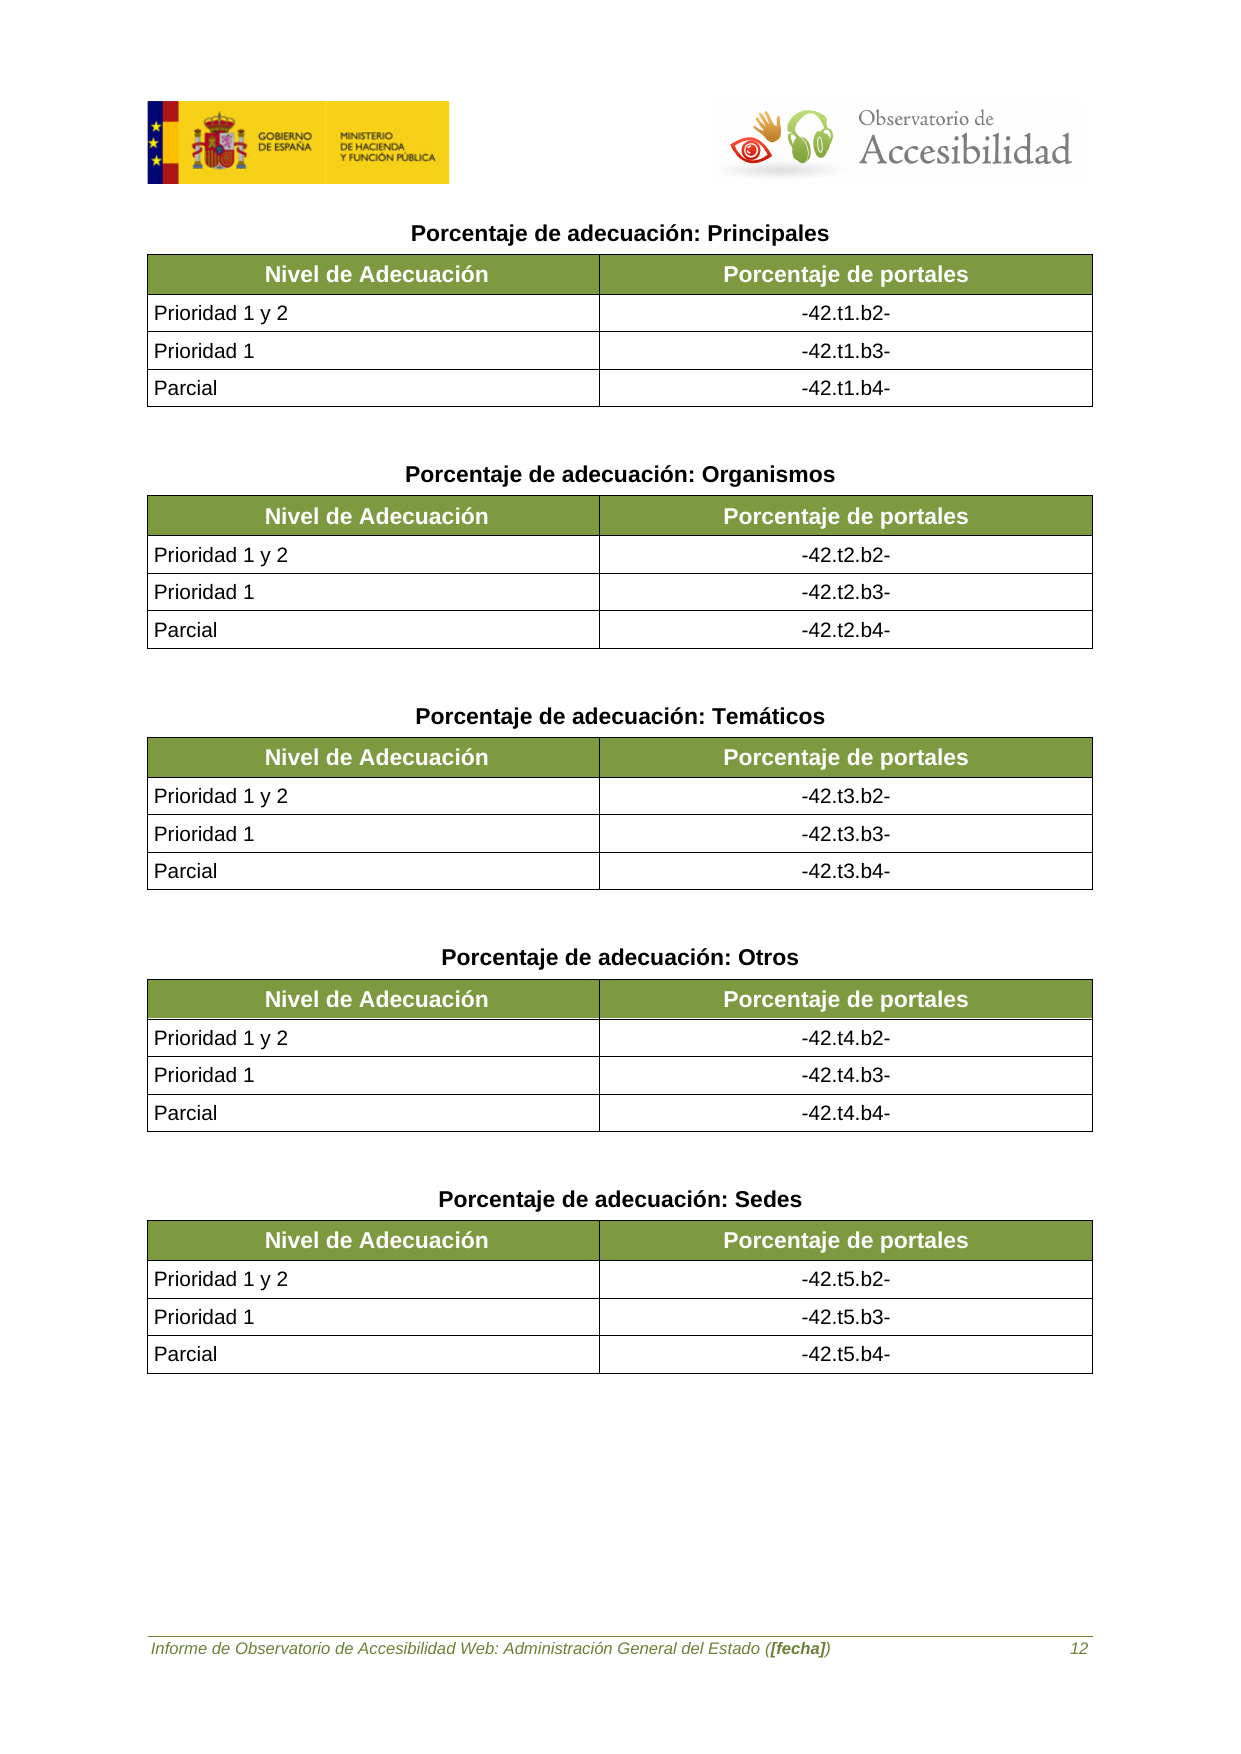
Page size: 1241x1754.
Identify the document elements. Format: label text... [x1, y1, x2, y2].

text Porcentaje de adecuación: Otros [148, 944, 1092, 971]
table_header Porcentaje de portales [600, 255, 1092, 294]
table_cell -42.t1.b2- [600, 295, 1092, 331]
table_cell -42.t3.b3- [600, 815, 1092, 852]
table_header Nivel de Adecuación [148, 255, 599, 294]
table_header Nivel de Adecuación [148, 980, 599, 1018]
table_cell -42.t4.b2- [600, 1020, 1092, 1056]
table_header Porcentaje de portales [600, 980, 1092, 1018]
text Porcentaje de adecuación: Organismos [148, 461, 1092, 488]
table_cell -42.t5.b4- [600, 1336, 1092, 1372]
table_cell Prioridad 1 y 2 [148, 778, 599, 814]
table_cell -42.t2.b2- [600, 536, 1092, 573]
table_cell Prioridad 1 y 2 [148, 295, 599, 331]
table_cell Prioridad 1 y 2 [148, 1261, 599, 1297]
table_cell -42.t1.b3- [600, 332, 1092, 369]
table_header Porcentaje de portales [600, 738, 1092, 777]
table_cell Prioridad 1 y 2 [148, 536, 599, 573]
table_cell -42.t2.b4- [600, 611, 1092, 648]
text Porcentaje de adecuación: Temáticos [148, 703, 1092, 729]
table_header Nivel de Adecuación [148, 1221, 599, 1260]
table_cell -42.t3.b4- [600, 853, 1092, 889]
table_cell -42.t3.b2- [600, 778, 1092, 814]
table_cell Parcial [148, 1336, 599, 1372]
table_cell -42.t1.b4- [600, 370, 1092, 406]
table_cell -42.t4.b4- [600, 1095, 1092, 1131]
table_cell Prioridad 1 [148, 332, 599, 369]
table_cell Prioridad 1 [148, 815, 599, 852]
table_header Porcentaje de portales [600, 496, 1092, 535]
text Porcentaje de adecuación: Principales [148, 220, 1092, 246]
table_header Nivel de Adecuación [148, 496, 599, 535]
table_cell Parcial [148, 1095, 599, 1131]
table_header Porcentaje de portales [600, 1221, 1092, 1260]
picture [147, 101, 450, 184]
table_cell Prioridad 1 y 2 [148, 1020, 599, 1056]
table_cell -42.t2.b3- [600, 574, 1092, 610]
table_cell Parcial [148, 370, 599, 406]
table_cell -42.t5.b3- [600, 1299, 1092, 1335]
table_cell Prioridad 1 [148, 574, 599, 610]
table_header Nivel de Adecuación [148, 738, 599, 777]
table_cell Prioridad 1 [148, 1299, 599, 1335]
picture [710, 101, 1086, 184]
table_cell -42.t5.b2- [600, 1261, 1092, 1297]
table_cell Prioridad 1 [148, 1057, 599, 1093]
table_cell -42.t4.b3- [600, 1057, 1092, 1093]
text Porcentaje de adecuación: Sedes [148, 1186, 1092, 1212]
table_cell Parcial [148, 611, 599, 648]
table_cell Parcial [148, 853, 599, 889]
